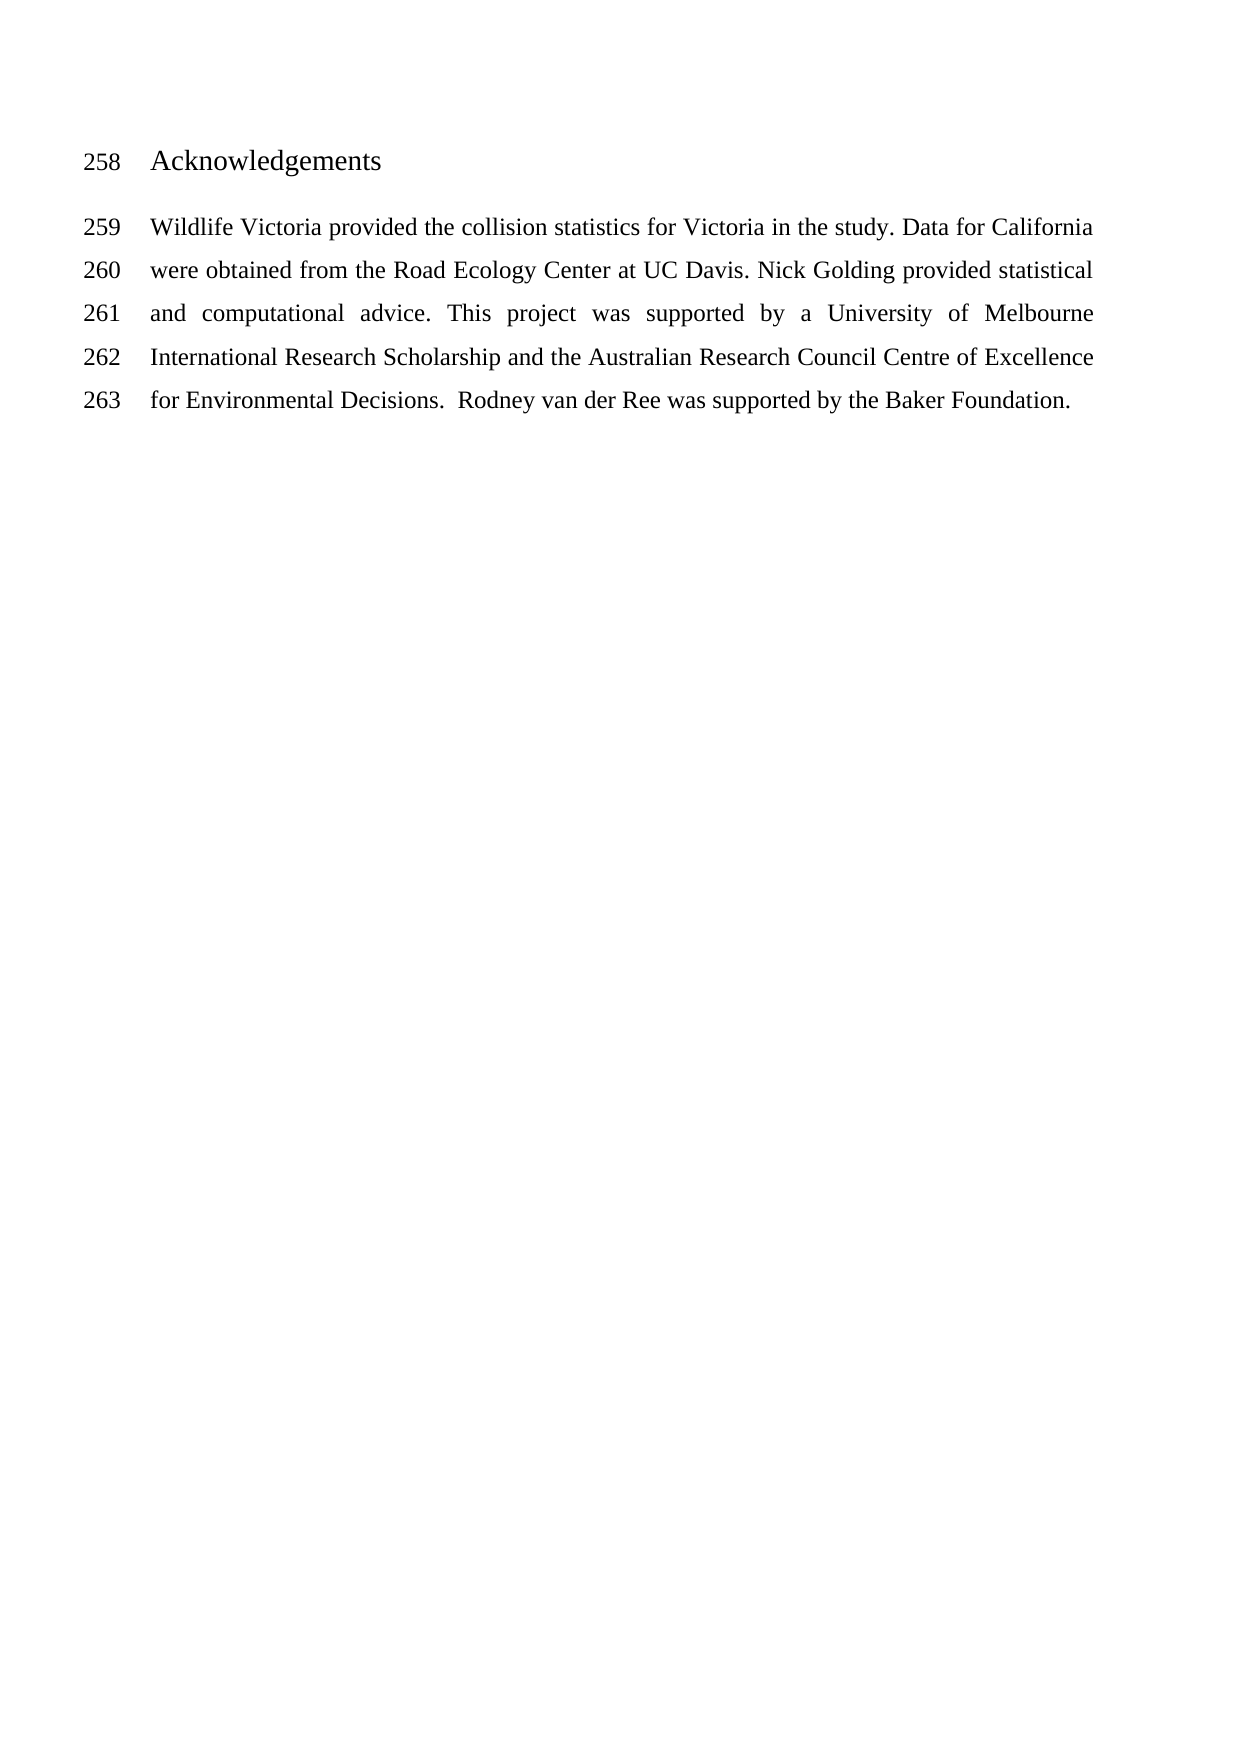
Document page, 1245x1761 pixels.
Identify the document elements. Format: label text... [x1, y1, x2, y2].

text Wildlife Victoria provided the collision statistics for Victoria in the study. Data for California were obtained from the Road Ecology Center at UC Davis. Nick Golding provided statistical and computational advice. This project was supported by a University of Melbourne International Research Scholarship and the Australian Research Council Centre of Excellence for Environmental Decisions. Rodney van der Ree was supported by the Baker Foundation. [150, 212, 1095, 413]
subtitle Acknowledgements [150, 143, 1095, 177]
